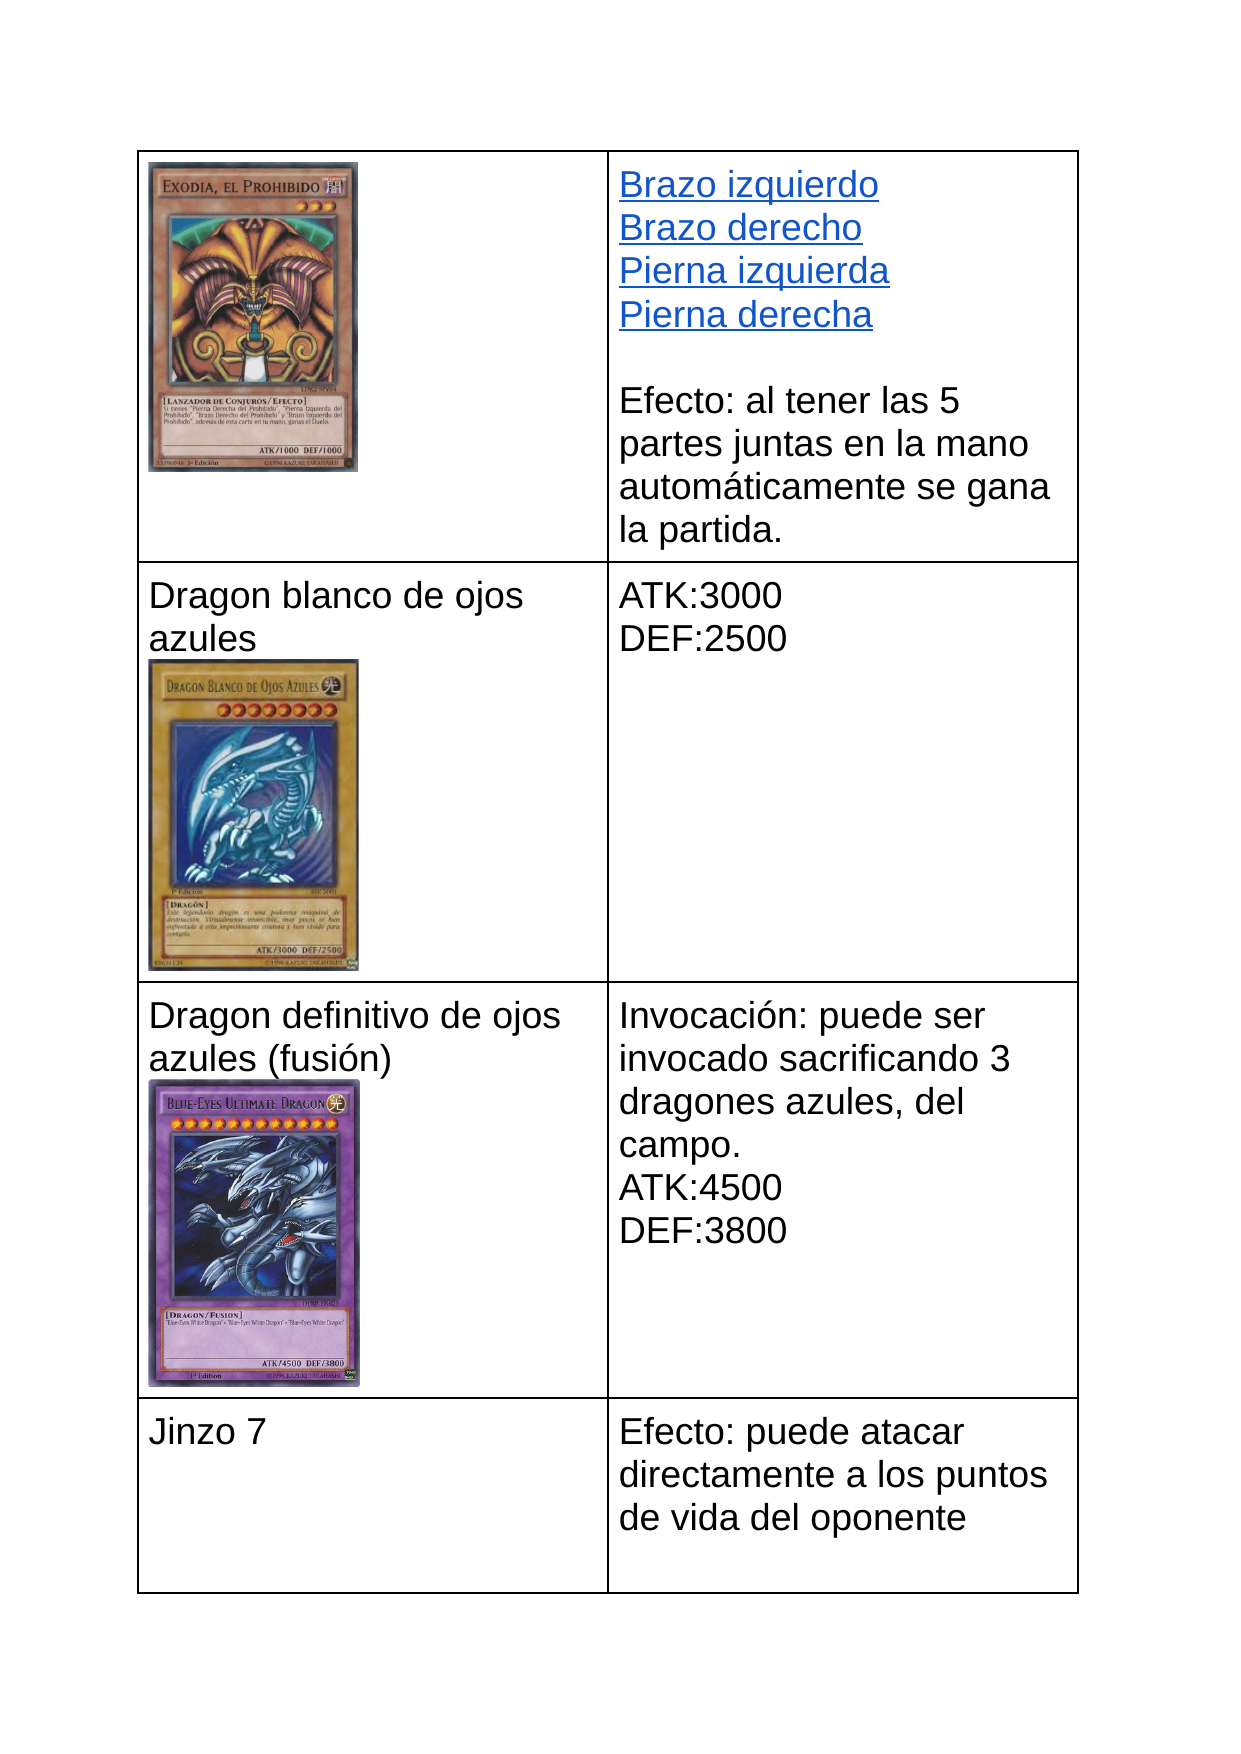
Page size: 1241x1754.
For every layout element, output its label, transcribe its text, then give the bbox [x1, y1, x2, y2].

table_cell ATK:3000 DEF:2500 [609, 563, 1077, 981]
picture [148, 162, 358, 472]
table_cell [139, 152, 607, 561]
table_cell Dragon blanco de ojos azules [139, 563, 607, 981]
table_cell Jinzo 7 [139, 1399, 607, 1592]
picture [148, 659, 359, 971]
table_cell Invocación: puede ser invocado sacrificando 3 dragones azules, del campo. ATK:4500 DEF:3800 [609, 983, 1077, 1397]
table_cell Dragon definitivo de ojos azules (fusión) [139, 983, 607, 1397]
picture [148, 1079, 360, 1387]
table_cell Brazo izquierdo Brazo derecho Pierna izquierda Pierna derecha Efecto: al tener las 5 partes juntas en la mano automáticamente se gana la partida. [609, 152, 1077, 561]
table_cell Efecto: puede atacar directamente a los puntos de vida del oponente [609, 1399, 1077, 1592]
